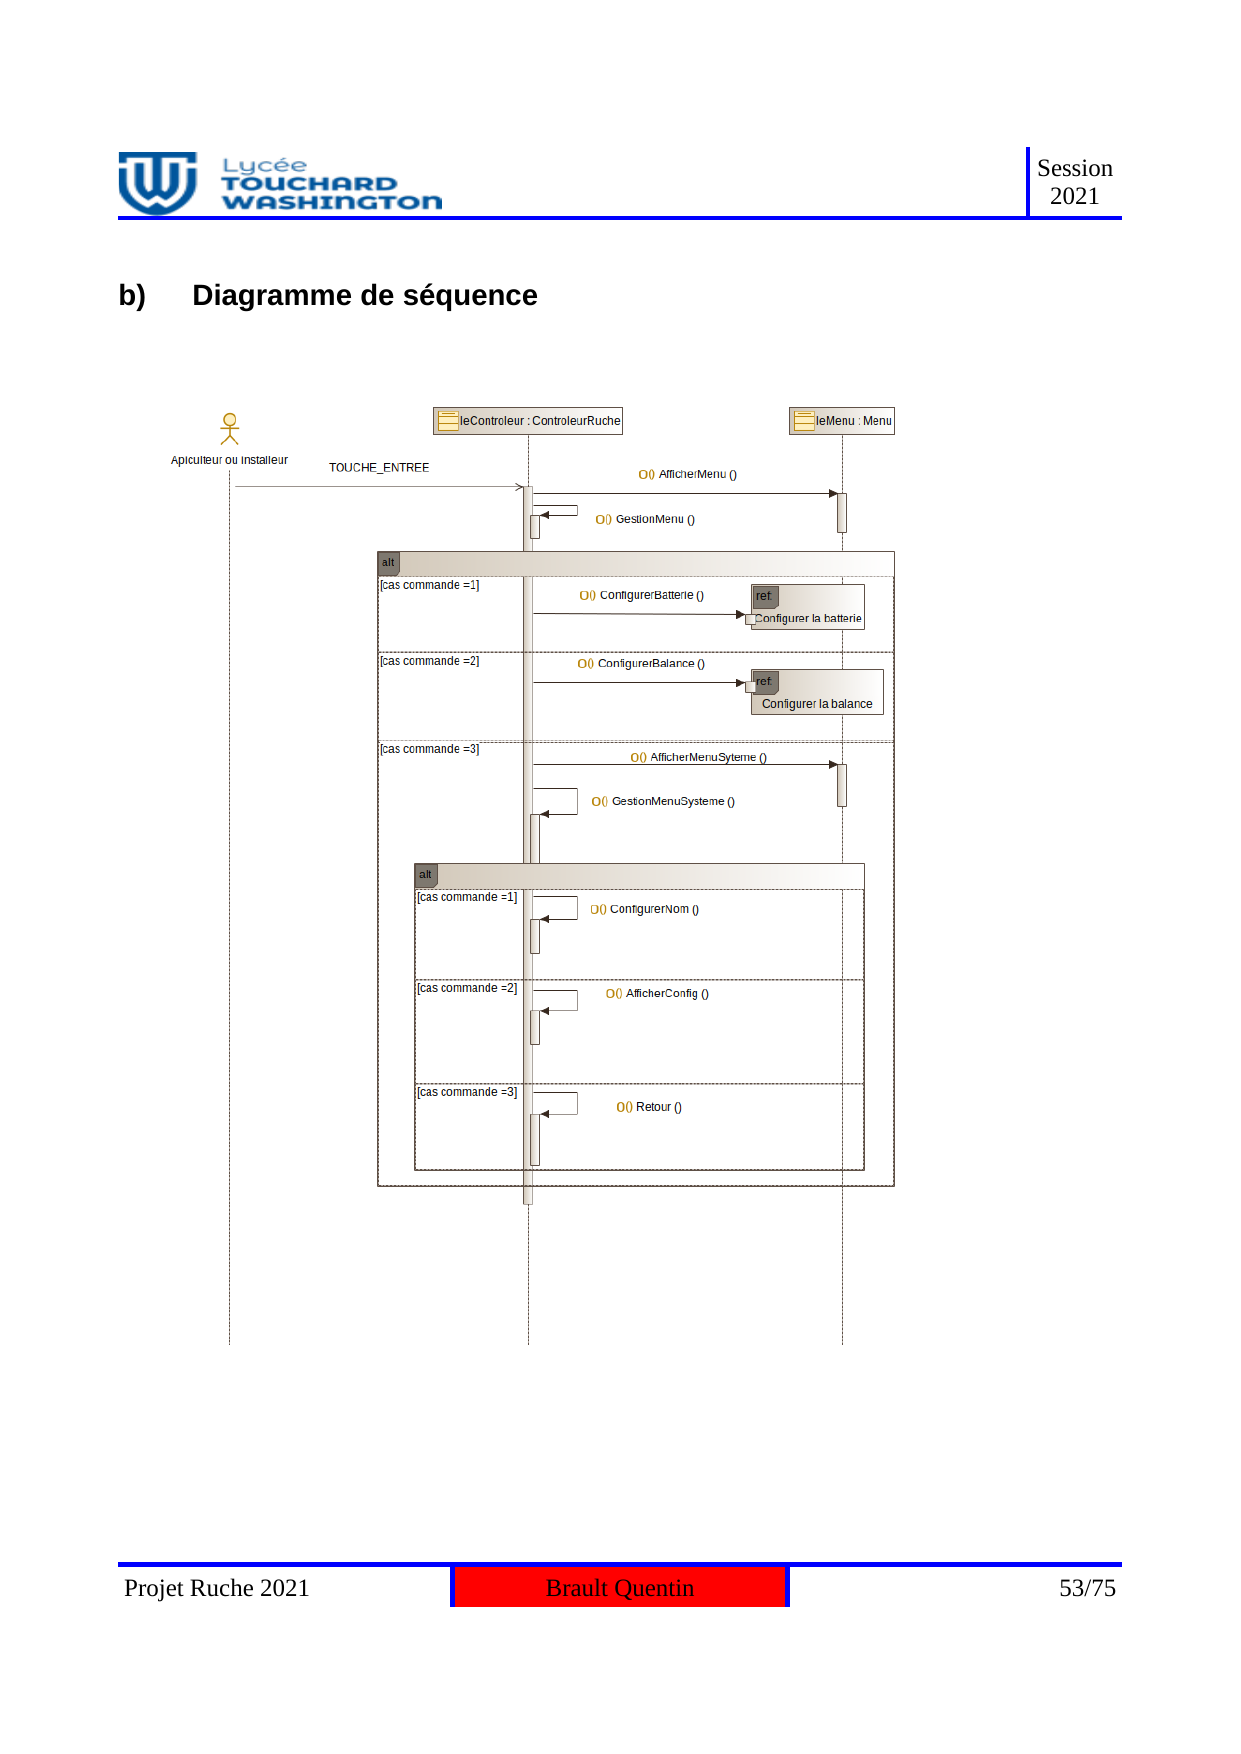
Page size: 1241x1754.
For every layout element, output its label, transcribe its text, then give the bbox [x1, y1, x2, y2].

picture [161, 398, 904, 1354]
subtitle Diagramme de séquence [118, 278, 1122, 312]
picture [118, 152, 442, 216]
